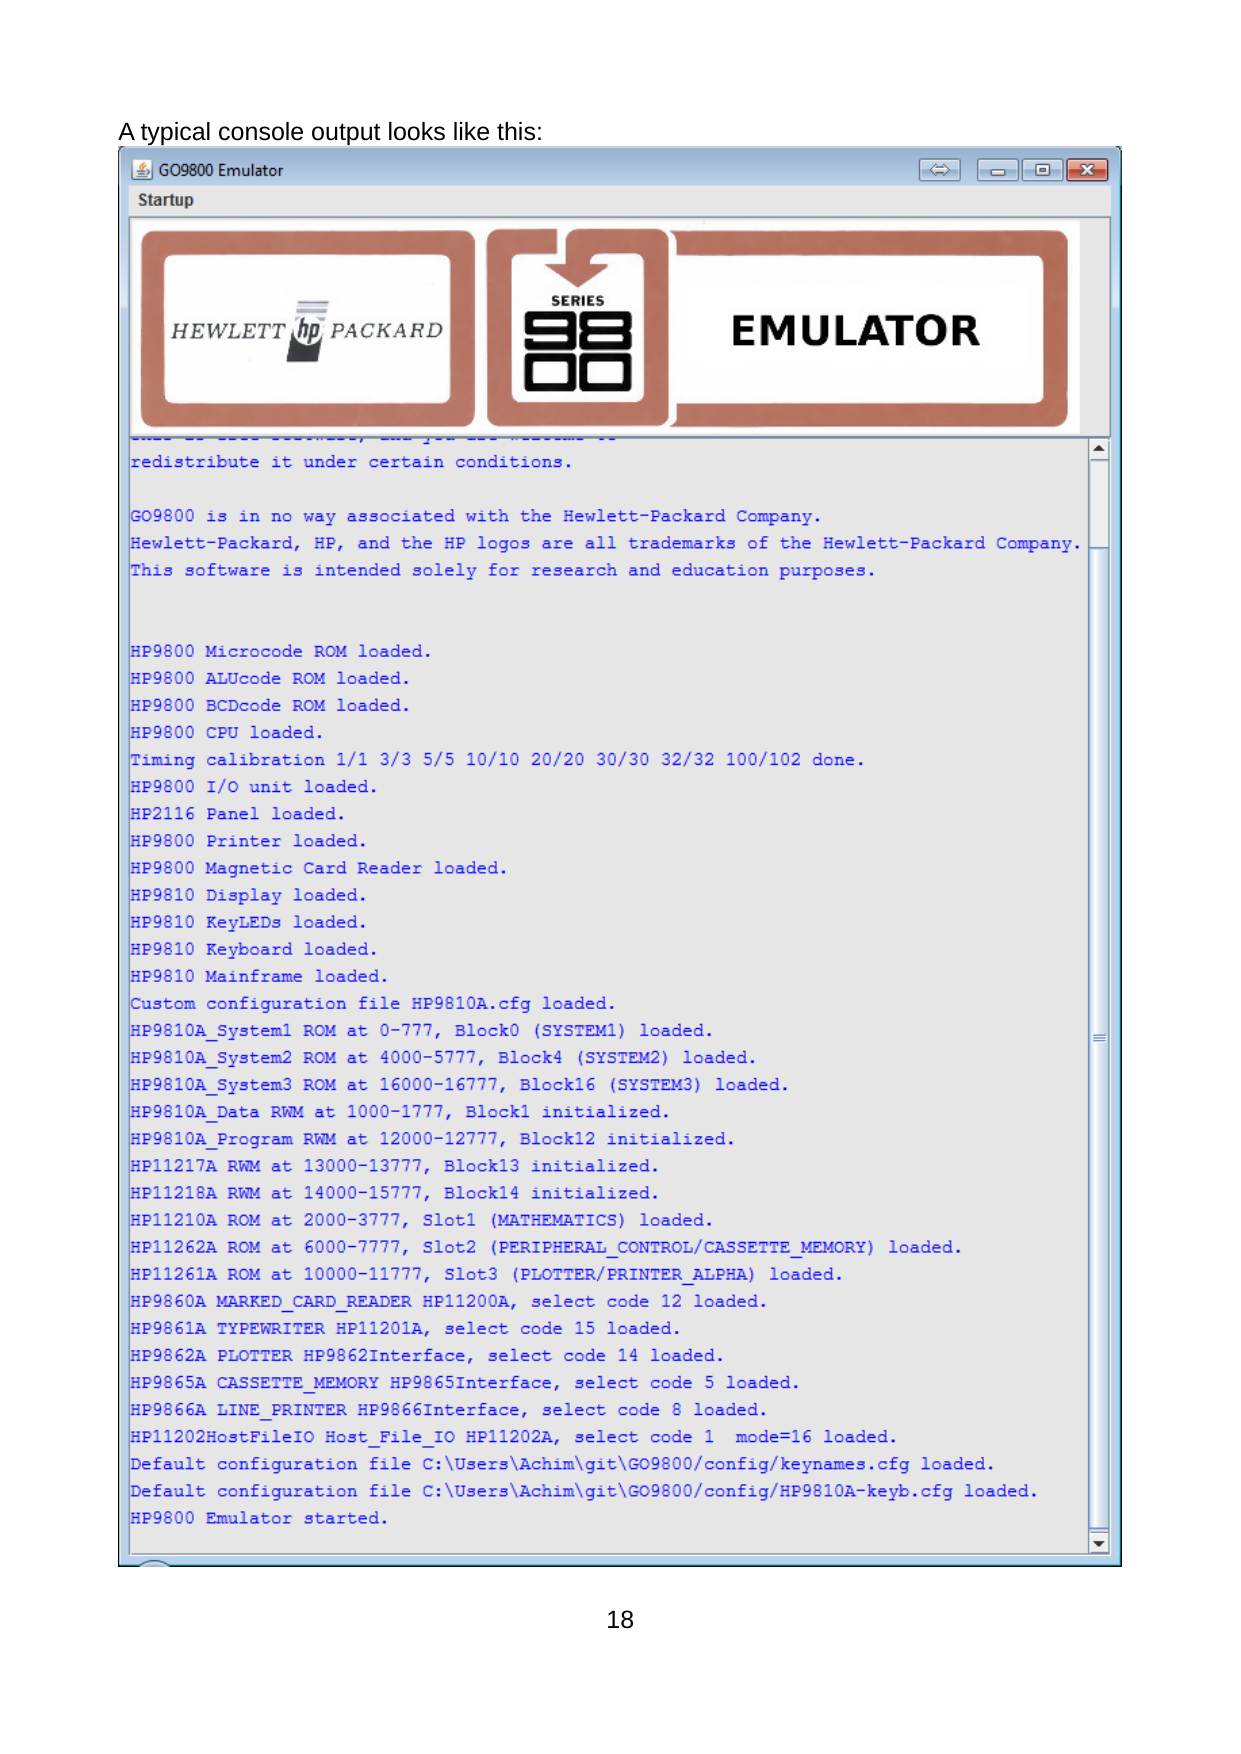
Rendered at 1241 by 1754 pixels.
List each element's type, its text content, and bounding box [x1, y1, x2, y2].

text A typical console output looks like this: [118, 118, 1122, 146]
picture [118, 146, 1122, 1567]
